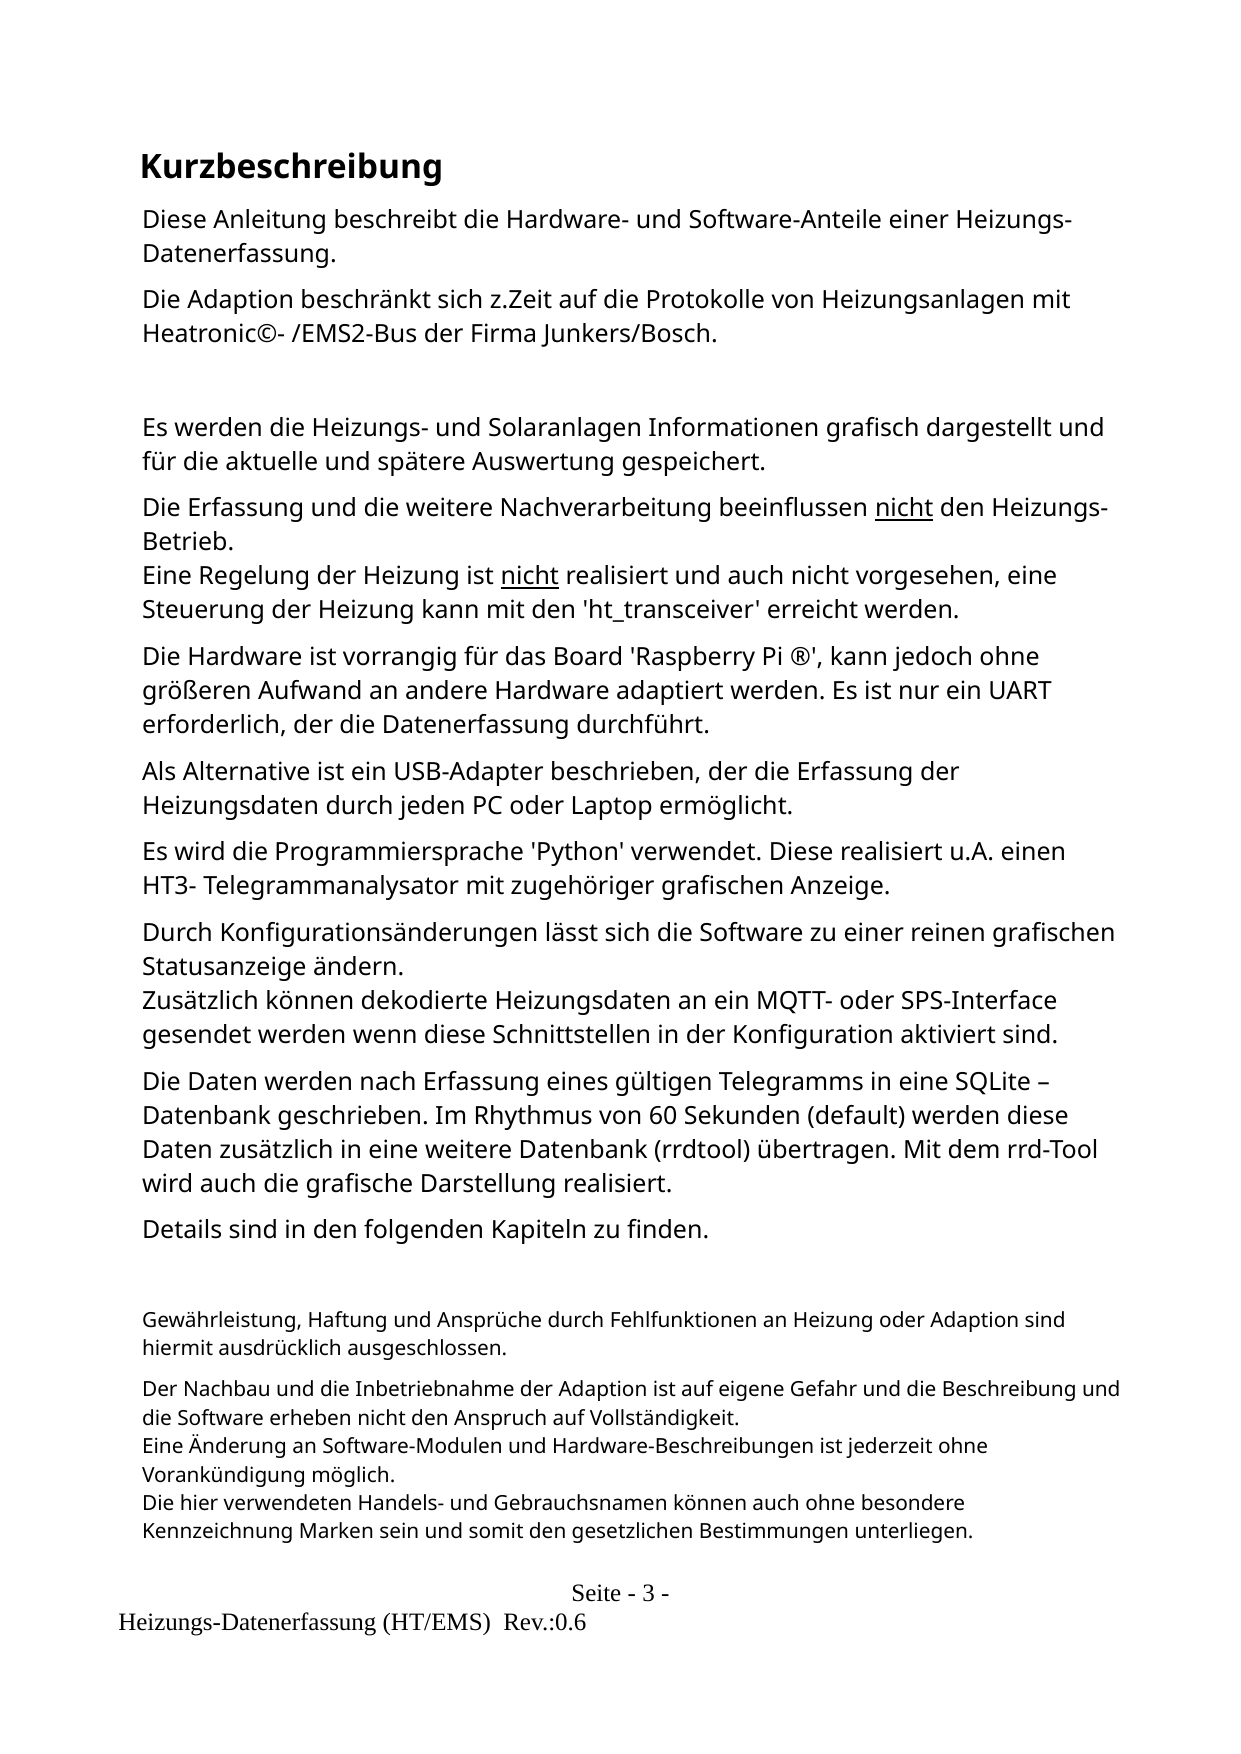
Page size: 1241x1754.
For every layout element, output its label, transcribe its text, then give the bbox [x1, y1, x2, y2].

text Details sind in den folgenden Kapiteln zu finden. [142, 1212, 1122, 1246]
text Als Alternative ist ein USB-Adapter beschrieben, der die Erfassung der Heizungsdaten durch jeden PC oder Laptop ermöglicht. [142, 753, 1122, 821]
text Es werden die Heizungs- und Solaranlagen Informationen grafisch dargestellt und für die aktuelle und spätere Auswertung gespeichert. [142, 409, 1122, 477]
text Die Erfassung und die weitere Nachverarbeitung beeinflussen nicht den Heizungs-Betrieb. Eine Regelung der Heizung ist nicht realisiert und auch nicht vorgesehen, eine Steuerung der Heizung kann mit den 'ht_transceiver' erreicht werden. [142, 490, 1122, 626]
text Durch Konfigurationsänderungen lässt sich die Software zu einer reinen grafischen Statusanzeige ändern. Zusätzlich können dekodierte Heizungsdaten an ein MQTT- oder SPS-Interface gesendet werden wenn diese Schnittstellen in der Konfiguration aktiviert sind. [142, 914, 1122, 1051]
subtitle Kurzbeschreibung [118, 143, 1122, 189]
text Die Daten werden nach Erfassung eines gültigen Telegramms in eine SQLite – Datenbank geschrieben. Im Rhythmus von 60 Sekunden (default) werden diese Daten zusätzlich in eine weitere Datenbank (rrdtool) übertragen. Mit dem rrd-Tool wird auch die grafische Darstellung realisiert. [142, 1063, 1122, 1199]
text Die Hardware ist vorrangig für das Board 'Raspberry Pi ®', kann jedoch ohne größeren Aufwand an andere Hardware adaptiert werden. Es ist nur ein UART erforderlich, der die Datenerfassung durchführt. [142, 638, 1122, 741]
text Der Nachbau und die Inbetriebnahme der Adaption ist auf eigene Gefahr und die Beschreibung und die Software erheben nicht den Anspruch auf Vollständigkeit. Eine Änderung an Software-Modulen und Hardware-Beschreibungen ist jederzeit ohne Vorankündigung möglich. Die hier verwendeten Handels- und Gebrauchsnamen können auch ohne besondere Kennzeichnung Marken sein und somit den gesetzlichen Bestimmungen unterliegen. [142, 1374, 1122, 1545]
text Die Adaption beschränkt sich z.Zeit auf die Protokolle von Heizungsanlagen mit Heatronic©- /EMS2-Bus der Firma Junkers/Bosch. [142, 282, 1122, 350]
text Diese Anleitung beschreibt die Hardware- und Software-Anteile einer Heizungs-Datenerfassung. [142, 201, 1122, 269]
text Es wird die Programmiersprache 'Python' verwendet. Diese realisiert u.A. einen HT3- Telegrammanalysator mit zugehöriger grafischen Anzeige. [142, 834, 1122, 902]
text Gewährleistung, Haftung und Ansprüche durch Fehlfunktionen an Heizung oder Adaption sind hiermit ausdrücklich ausgeschlossen. [142, 1305, 1122, 1362]
